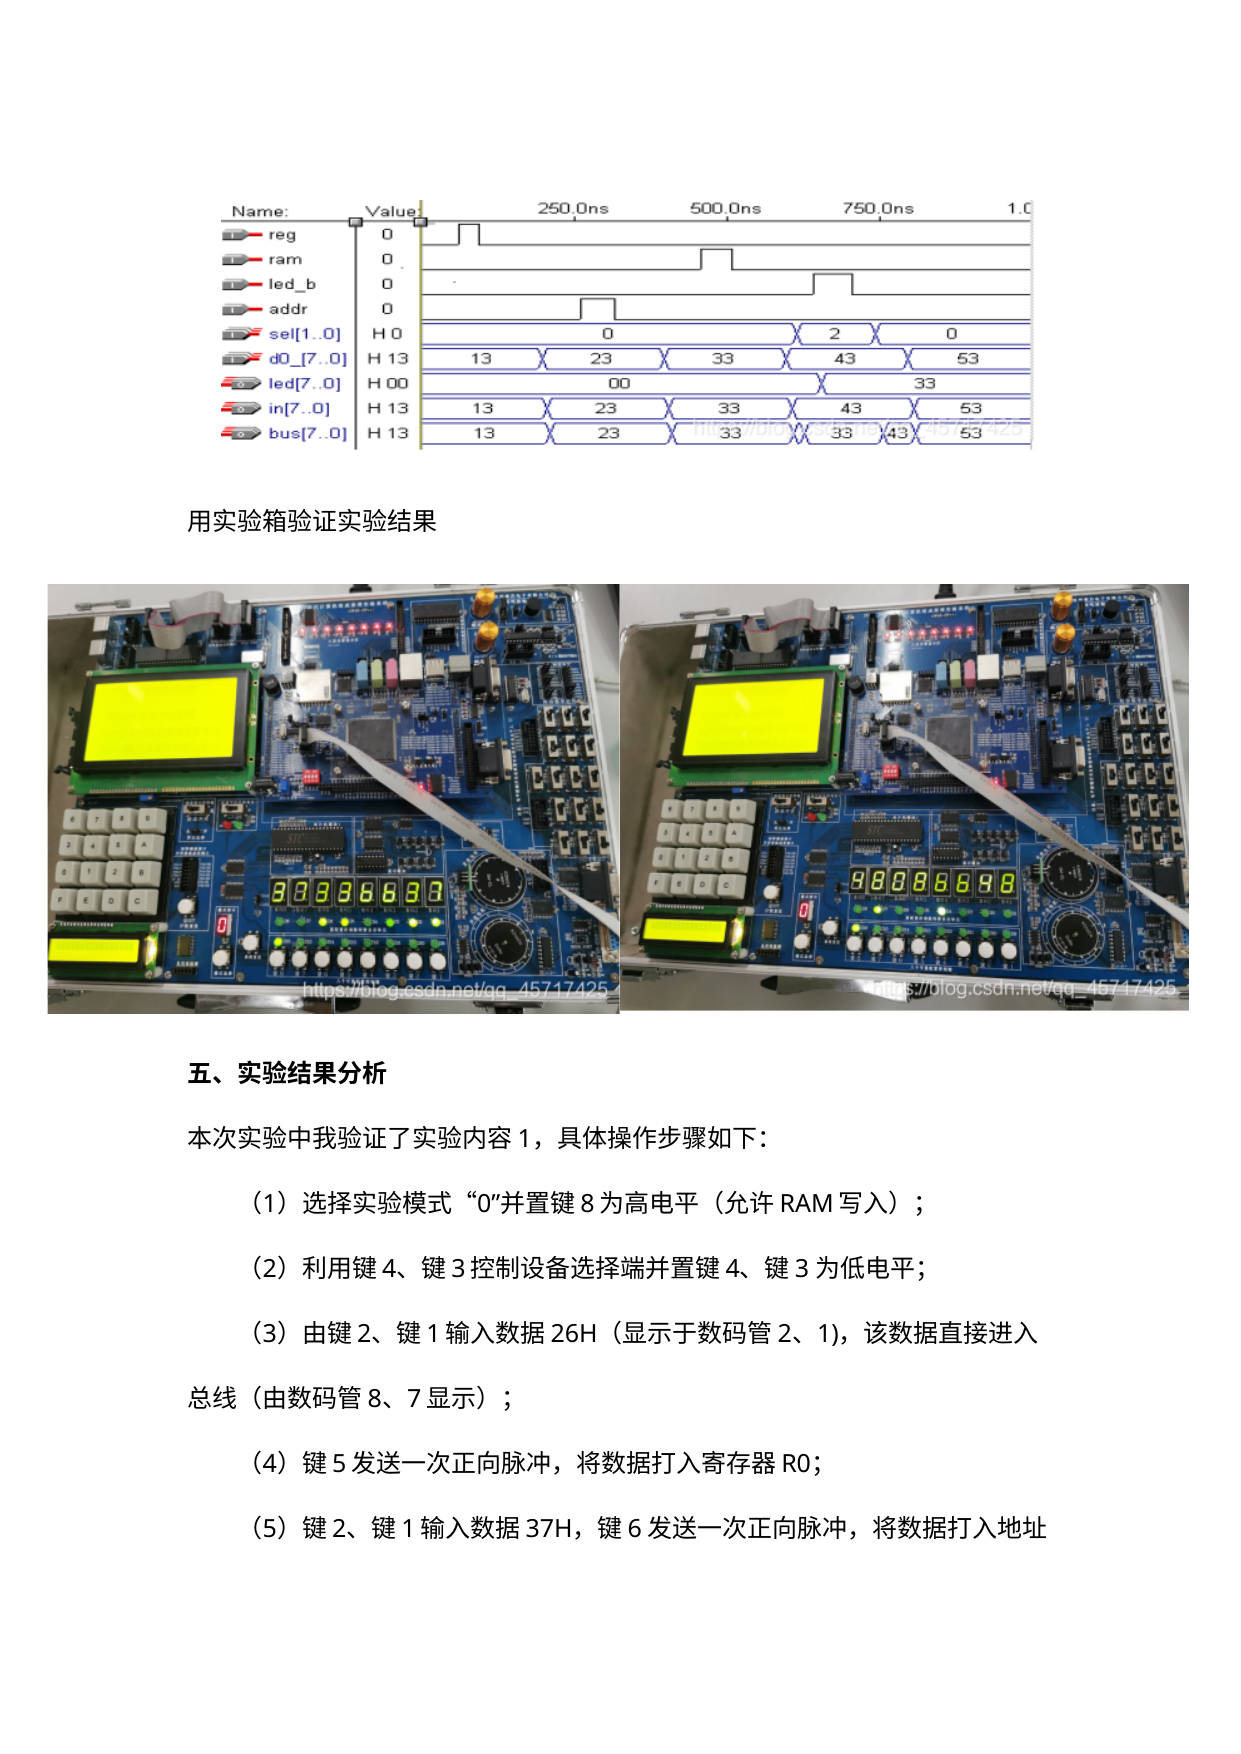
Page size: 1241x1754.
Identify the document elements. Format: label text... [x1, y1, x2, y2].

text （2）利用键4、键3控制设备选择端并置键4、键3 为低电平； [187, 1234, 1053, 1299]
text [187, 552, 1053, 584]
text 本次实验中我验证了实验内容1，具体操作步骤如下： [187, 1104, 1053, 1169]
text （1）选择实验模式“0”并置键8为高电平（允许RAM写入）； [187, 1169, 1053, 1234]
picture [221, 200, 1035, 451]
text （3）由键2、键1输入数据26H（显示于数码管2、1)，该数据直接进入总线（由数码管8、7显示）； [187, 1299, 1053, 1429]
text 五、实验结果分析 [187, 1012, 1053, 1104]
picture [47, 584, 1189, 1014]
text 用实验箱验证实验结果 [187, 487, 1053, 552]
text （4）键5发送一次正向脉冲，将数据打入寄存器R0； [187, 1429, 1053, 1494]
text （5）键2、键1输入数据37H，键6发送一次正向脉冲，将数据打入地址 [187, 1494, 1053, 1559]
